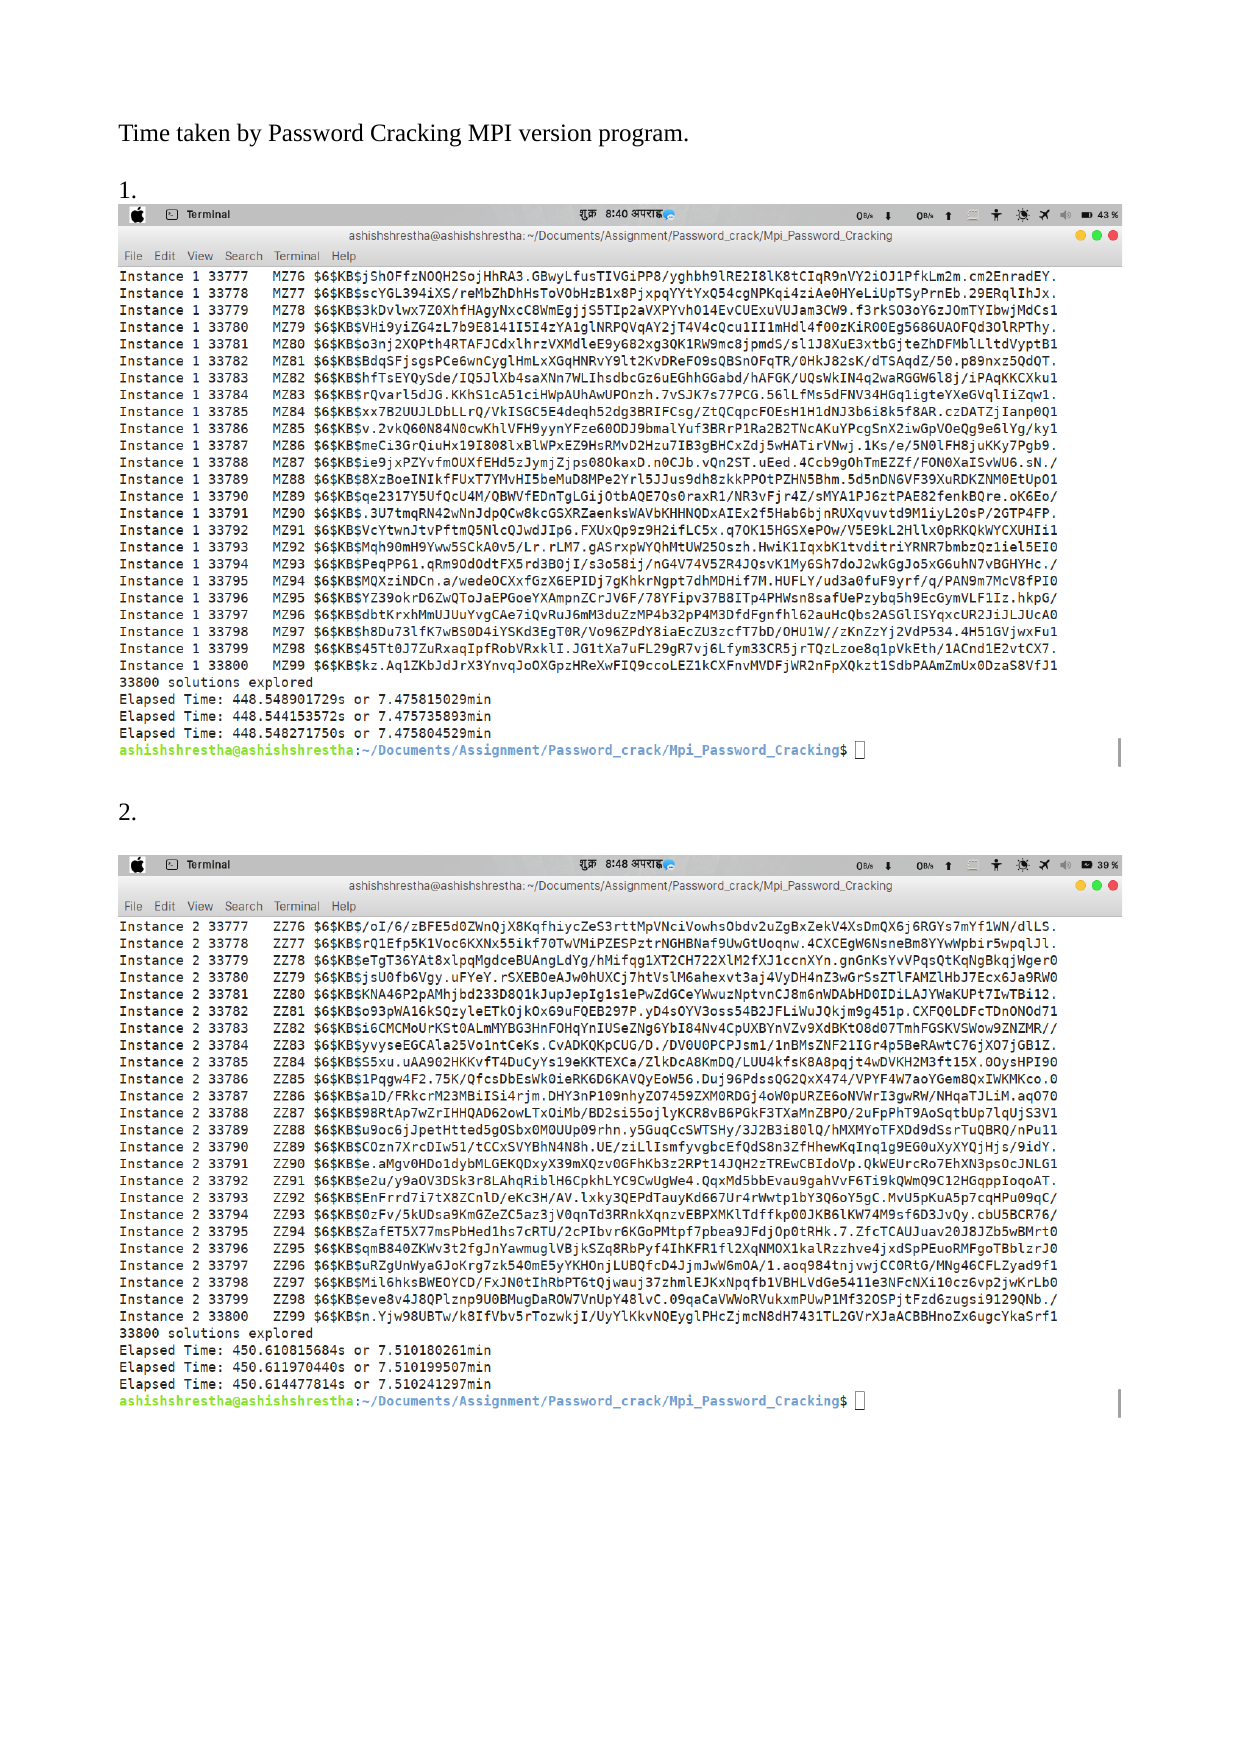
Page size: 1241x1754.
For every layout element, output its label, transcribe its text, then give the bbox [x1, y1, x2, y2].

text Time taken by Password Cracking MPI version program. [118, 118, 1122, 147]
picture [118, 204, 1123, 769]
text 2. [118, 797, 1122, 826]
picture [118, 855, 1123, 1420]
text 1. [118, 176, 1122, 204]
